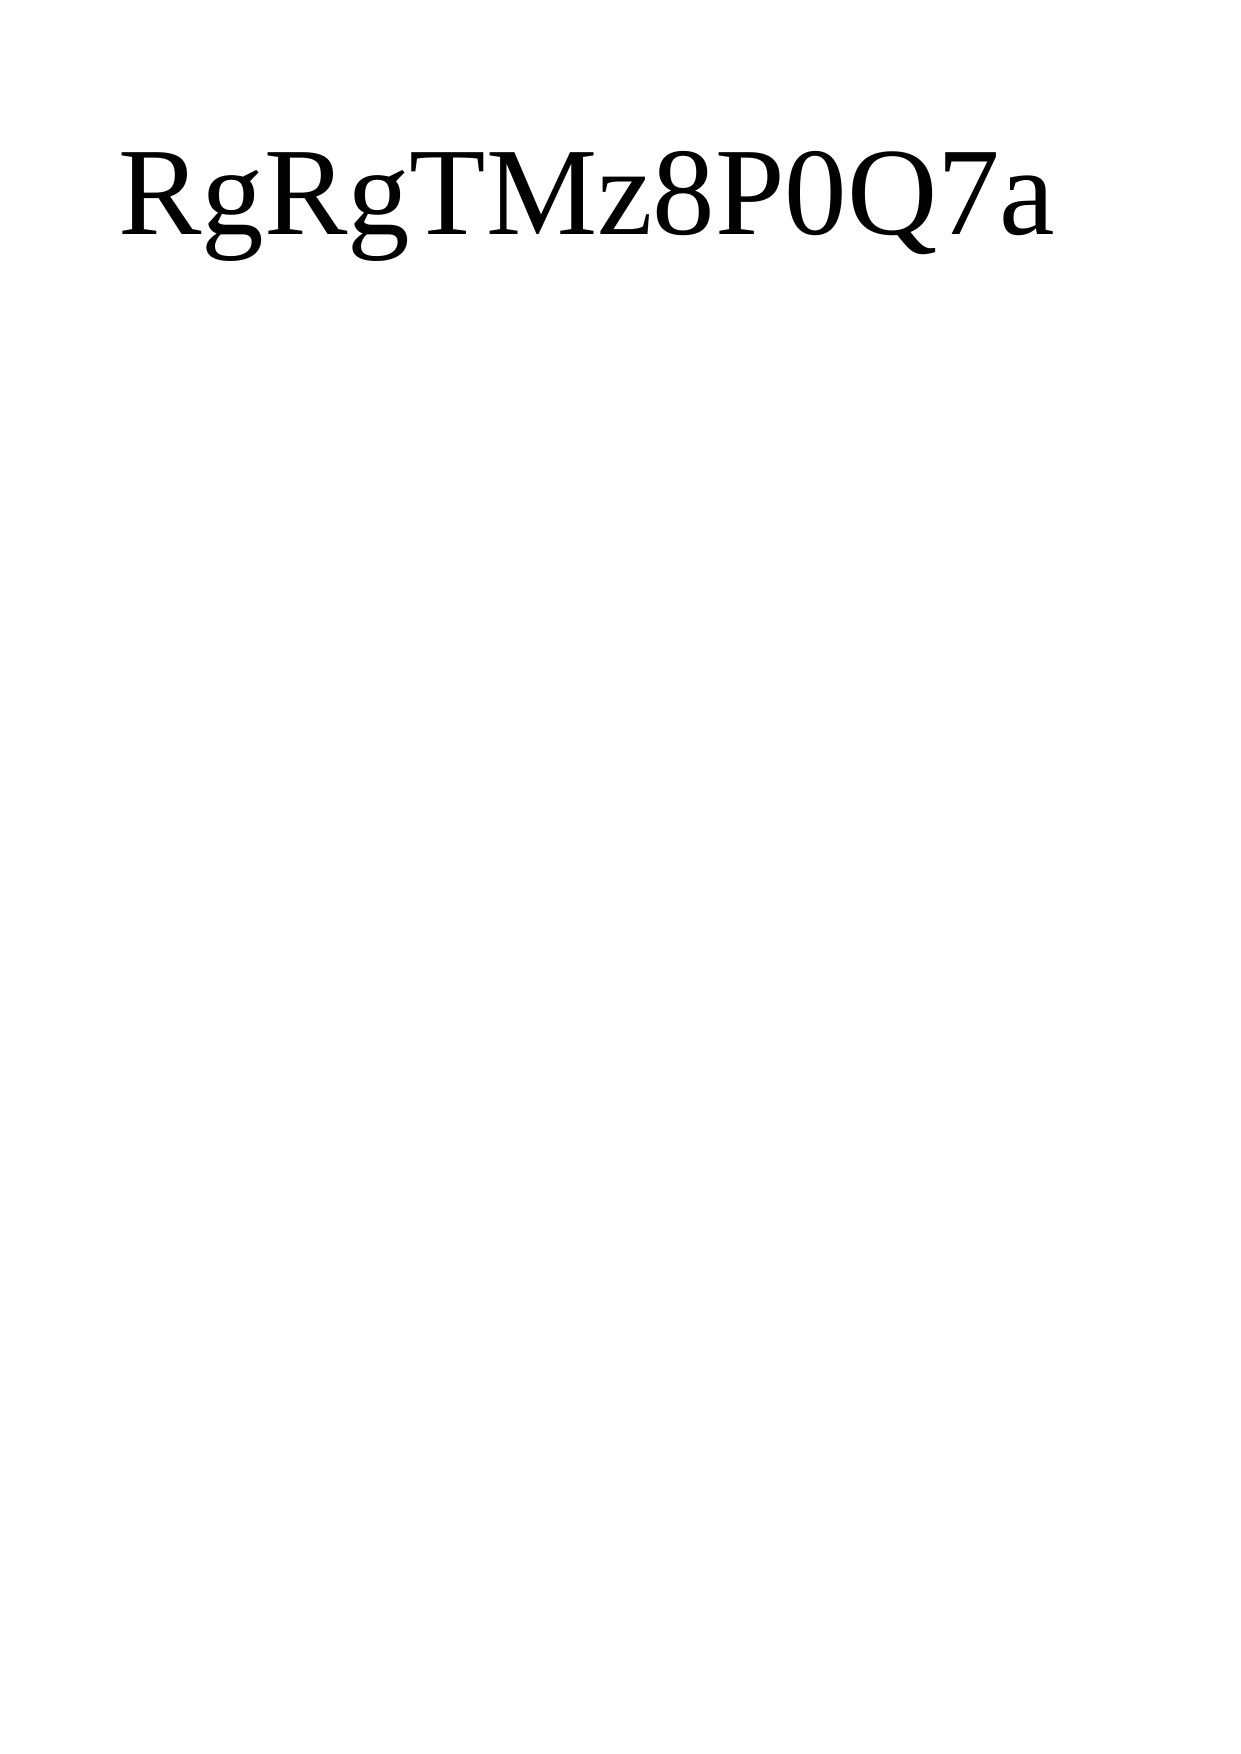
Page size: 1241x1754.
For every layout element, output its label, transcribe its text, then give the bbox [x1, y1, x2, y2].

text RgRgTMz8P0Q7a [118, 118, 1122, 262]
